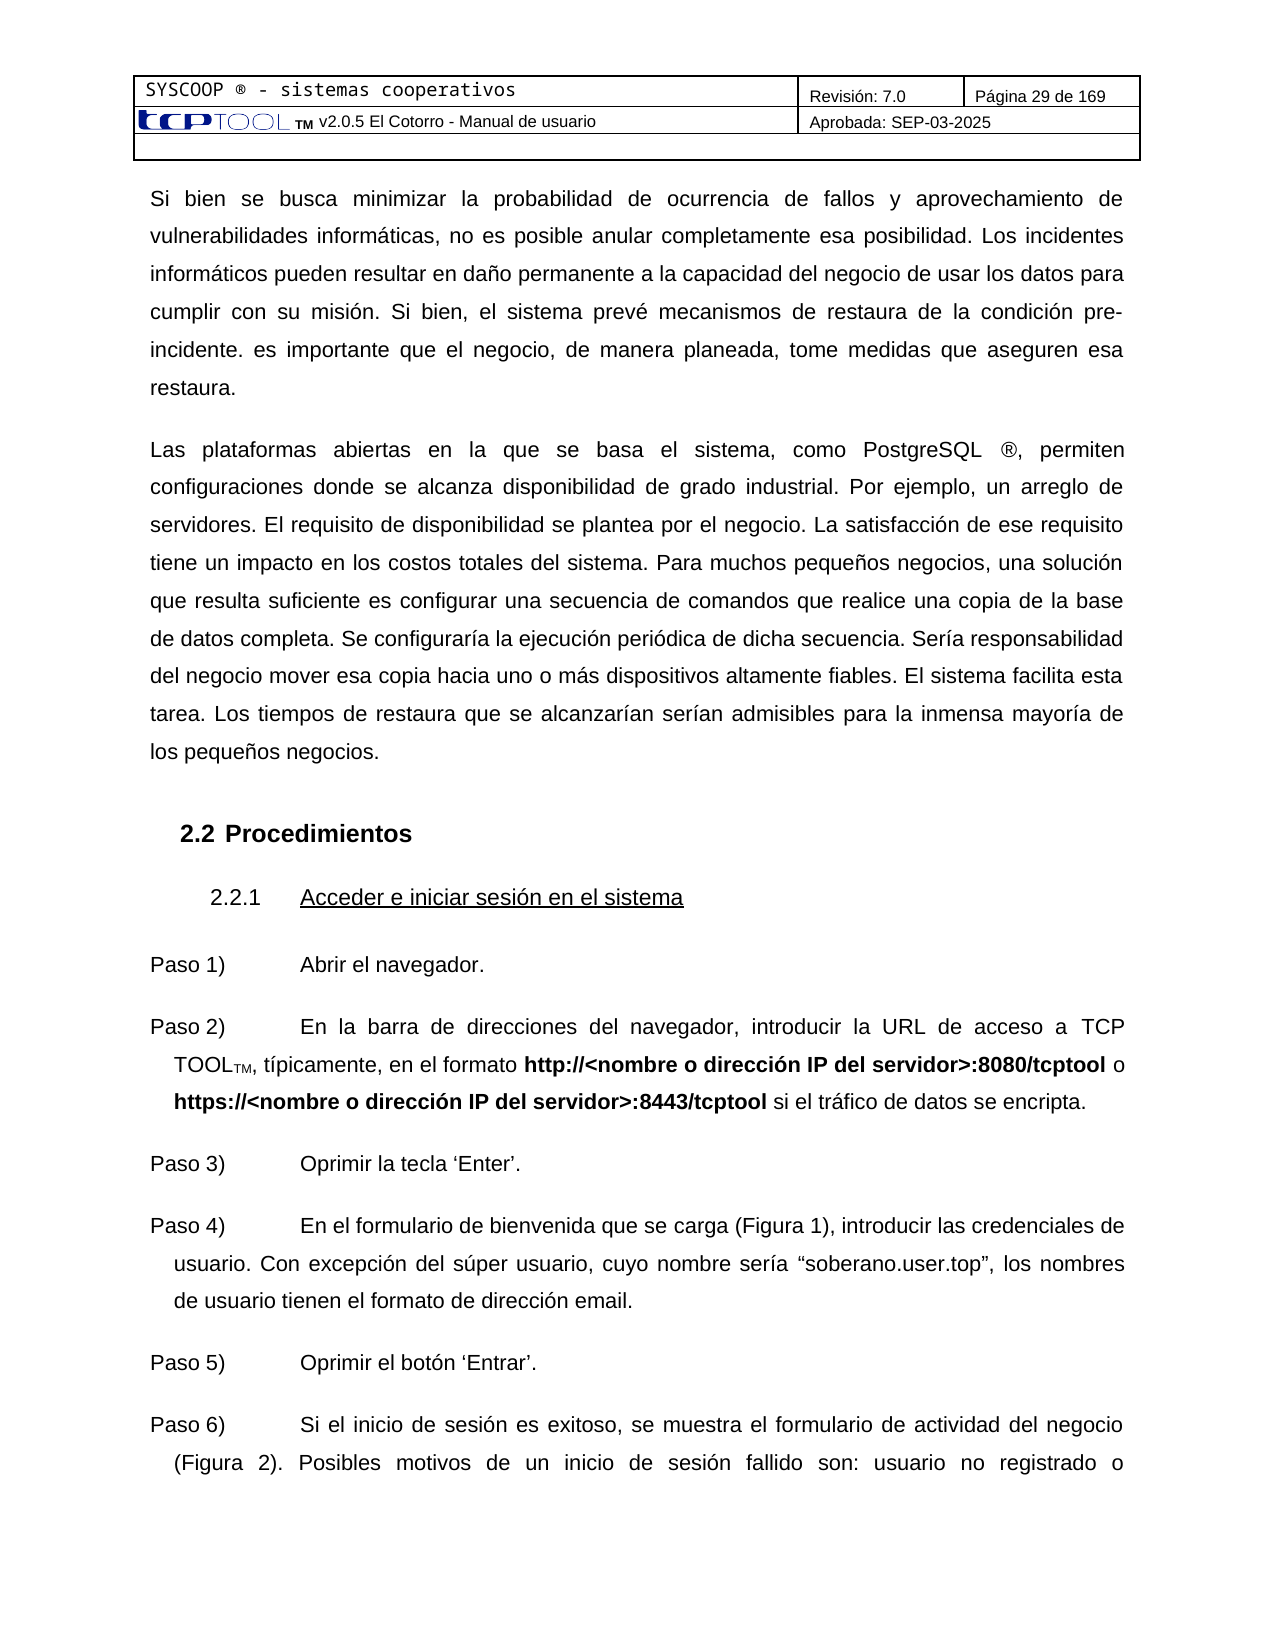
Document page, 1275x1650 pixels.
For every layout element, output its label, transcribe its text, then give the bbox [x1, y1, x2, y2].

list Si el inicio de sesión es exitoso, se muestra el formulario de actividad del negocio (Figura 2). Posibles motivos de un inicio de sesión fallido son: usuario no registrado o [150, 1412, 1125, 1475]
picture [138, 110, 290, 130]
list Oprimir el botón ‘Entrar’. [150, 1350, 1125, 1375]
subtitle Acceder e iniciar sesión en el sistema [210, 883, 1125, 910]
list Oprimir la tecla ‘Enter’. [150, 1151, 1125, 1176]
text Las plataformas abiertas en la que se basa el sistema, como PostgreSQL ®, permiten configuraciones donde se alcanza disponibilidad de grado industrial. Por ejemplo, un arreglo de servidores. El requisito de disponibilidad se plantea por el negocio. La satisfacción de ese requisito tiene un impacto en los costos totales del sistema. Para muchos pequeños negocios, una solución que resulta suficiente es configurar una secuencia de comandos que realice una copia de la base de datos completa. Se configuraría la ejecución periódica de dicha secuencia. Sería responsabilidad del negocio mover esa copia hacia uno o más dispositivos altamente fiables. El sistema facilita esta tarea. Los tiempos de restaura que se alcanzarían serían admisibles para la inmensa mayoría de los pequeños negocios. [150, 436, 1125, 764]
list Abrir el navegador. [150, 952, 1125, 977]
list En la barra de direcciones del navegador, introducir la URL de acceso a TCP TOOLTM, típicamente, en el formato http://<nombre o dirección IP del servidor>:8080/tcptool o https://<nombre o dirección IP del servidor>:8443/tcptool si el tráfico de datos se encripta. [150, 1014, 1125, 1114]
text Si bien se busca minimizar la probabilidad de ocurrencia de fallos y aprovechamiento de vulnerabilidades informáticas, no es posible anular completamente esa posibilidad. Los incidentes informáticos pueden resultar en daño permanente a la capacidad del negocio de usar los datos para cumplir con su misión. Si bien, el sistema prevé mecanismos de restaura de la condición pre-incidente. es importante que el negocio, de manera planeada, tome medidas que aseguren esa restaura. [150, 186, 1125, 400]
subtitle Procedimientos [180, 819, 1125, 847]
list En el formulario de bienvenida que se carga (Figura 1), introducir las credenciales de usuario. Con excepción del súper usuario, cuyo nombre sería “soberano.user.top”, los nombres de usuario tienen el formato de dirección email. [150, 1213, 1125, 1314]
